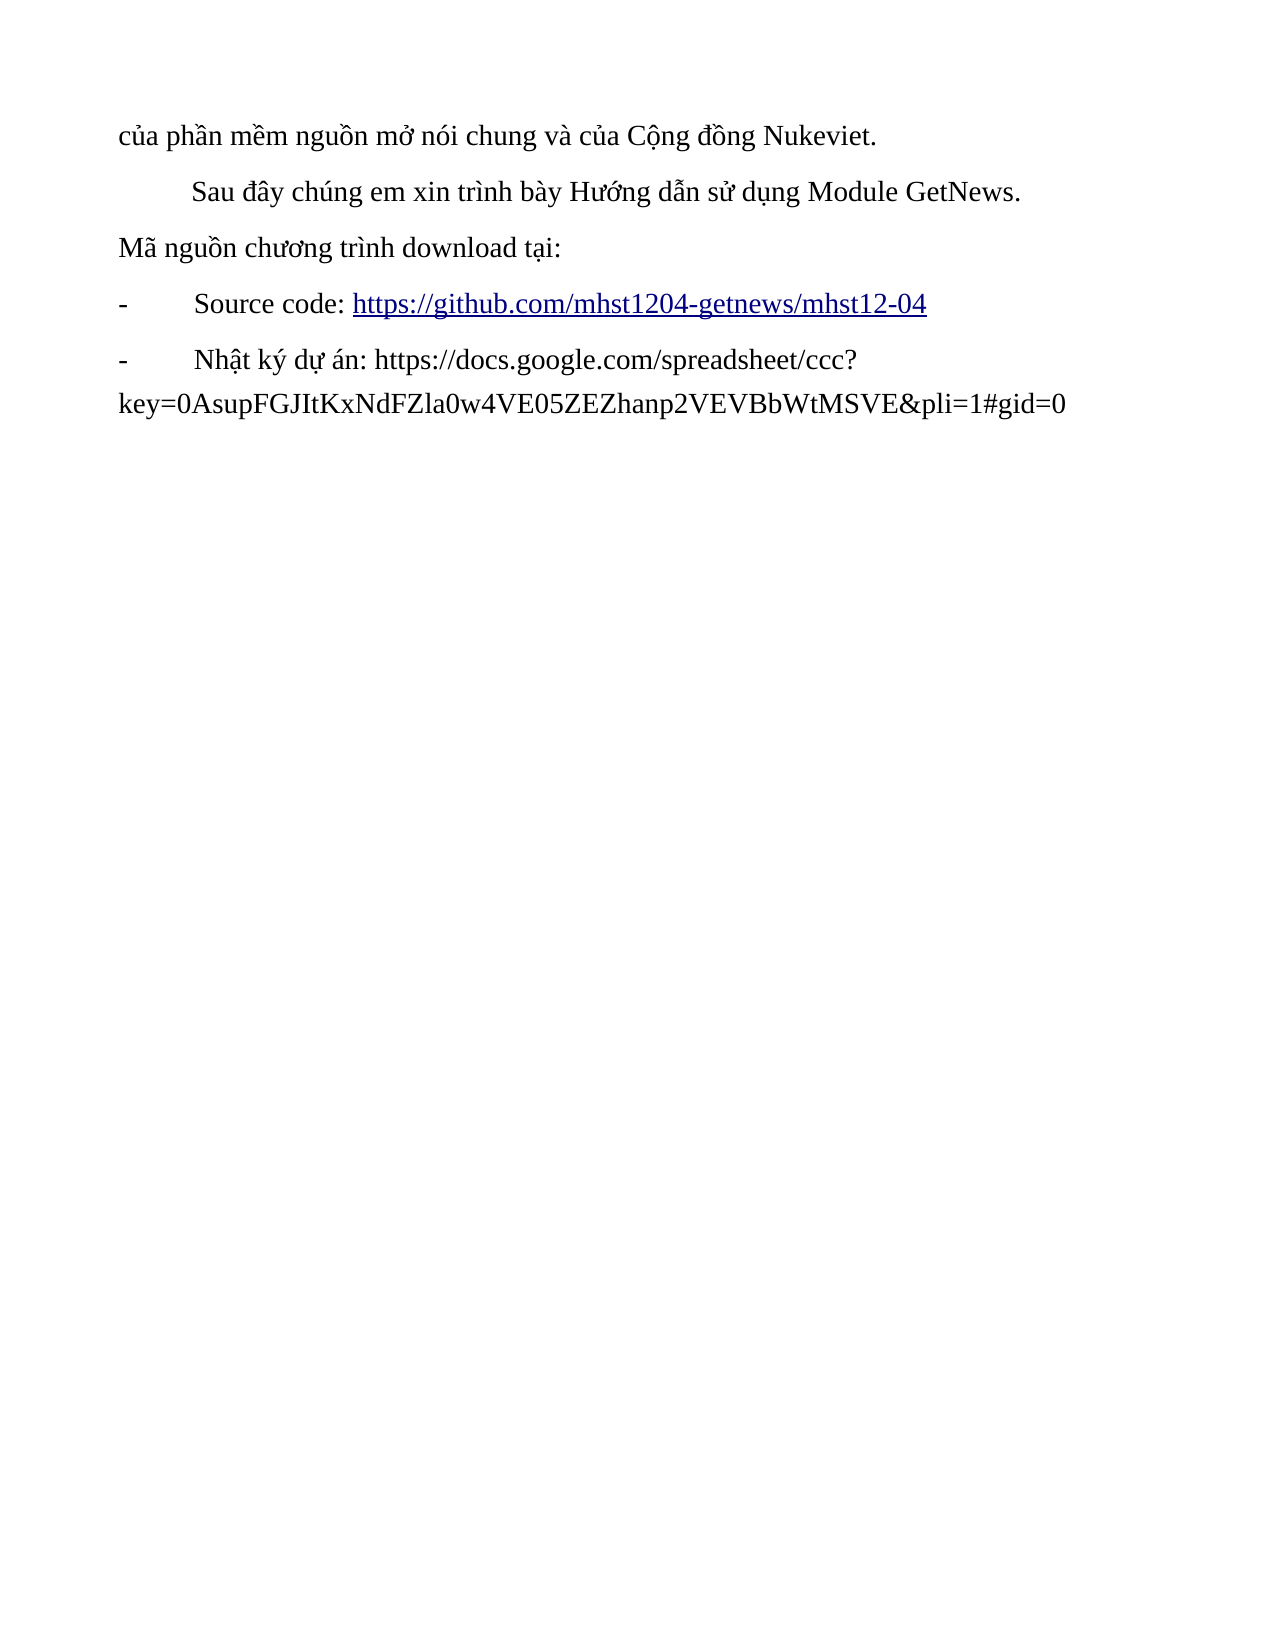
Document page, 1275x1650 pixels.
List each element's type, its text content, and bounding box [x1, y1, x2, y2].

text Mã nguồn chương trình download tại: [118, 230, 1157, 264]
text của phần mềm nguồn mở nói chung và của Cộng đồng Nukeviet. [118, 118, 1157, 152]
text Sau đây chúng em xin trình bày Hướng dẫn sử dụng Module GetNews. [118, 174, 1157, 208]
text - Nhật ký dự án: https://docs.google.com/spreadsheet/ccc?key=0AsupFGJItKxNdFZla0w4VE05ZEZhanp2VEVBbWtMSVE&pli=1#gid=0 [118, 342, 1157, 419]
text - Source code: https://github.com/mhst1204-getnews/mhst12-04 [118, 286, 1157, 320]
